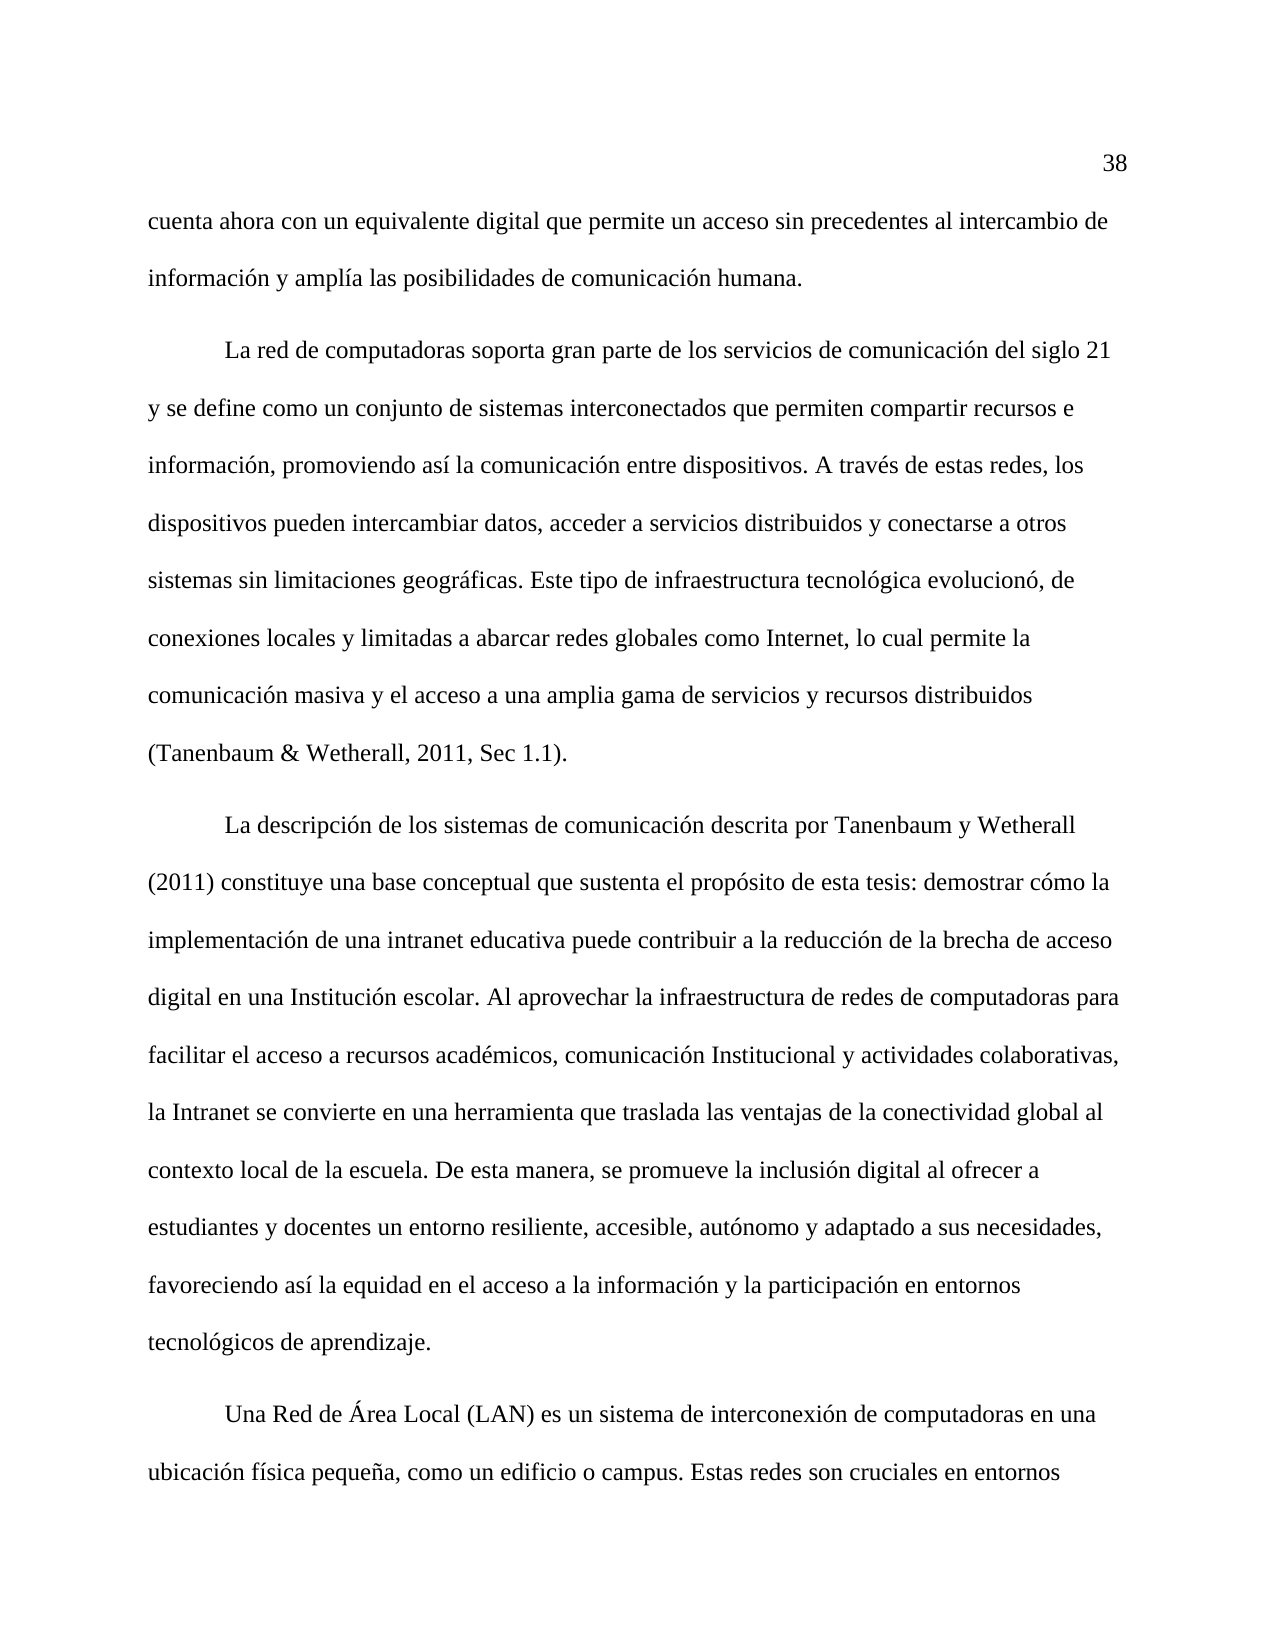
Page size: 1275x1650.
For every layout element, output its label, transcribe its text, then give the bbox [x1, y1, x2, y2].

text cuenta ahora con un equivalente digital que permite un acceso sin precedentes al intercambio de información y amplía las posibilidades de comunicación humana. [148, 206, 1127, 292]
text Una Red de Área Local (LAN) es un sistema de interconexión de computadoras en una ubicación física pequeña, como un edificio o campus. Estas redes son cruciales en entornos [148, 1399, 1127, 1486]
text La red de computadoras soporta gran parte de los servicios de comunicación del siglo 21 y se define como un conjunto de sistemas interconectados que permiten compartir recursos e información, promoviendo así la comunicación entre dispositivos. A través de estas redes, los dispositivos pueden intercambiar datos, acceder a servicios distribuidos y conectarse a otros sistemas sin limitaciones geográficas. Este tipo de infraestructura tecnológica evolucionó, de conexiones locales y limitadas a abarcar redes globales como Internet, lo cual permite la comunicación masiva y el acceso a una amplia gama de servicios y recursos distribuidos (Tanenbaum & Wetherall, 2011, Sec 1.1). [148, 335, 1127, 767]
text La descripción de los sistemas de comunicación descrita por Tanenbaum y Wetherall (2011) constituye una base conceptual que sustenta el propósito de esta tesis: demostrar cómo la implementación de una intranet educativa puede contribuir a la reducción de la brecha de acceso digital en una Institución escolar. Al aprovechar la infraestructura de redes de computadoras para facilitar el acceso a recursos académicos, comunicación Institucional y actividades colaborativas, la Intranet se convierte en una herramienta que traslada las ventajas de la conectividad global al contexto local de la escuela. De esta manera, se promueve la inclusión digital al ofrecer a estudiantes y docentes un entorno resiliente, accesible, autónomo y adaptado a sus necesidades, favoreciendo así la equidad en el acceso a la información y la participación en entornos tecnológicos de aprendizaje. [148, 810, 1127, 1356]
